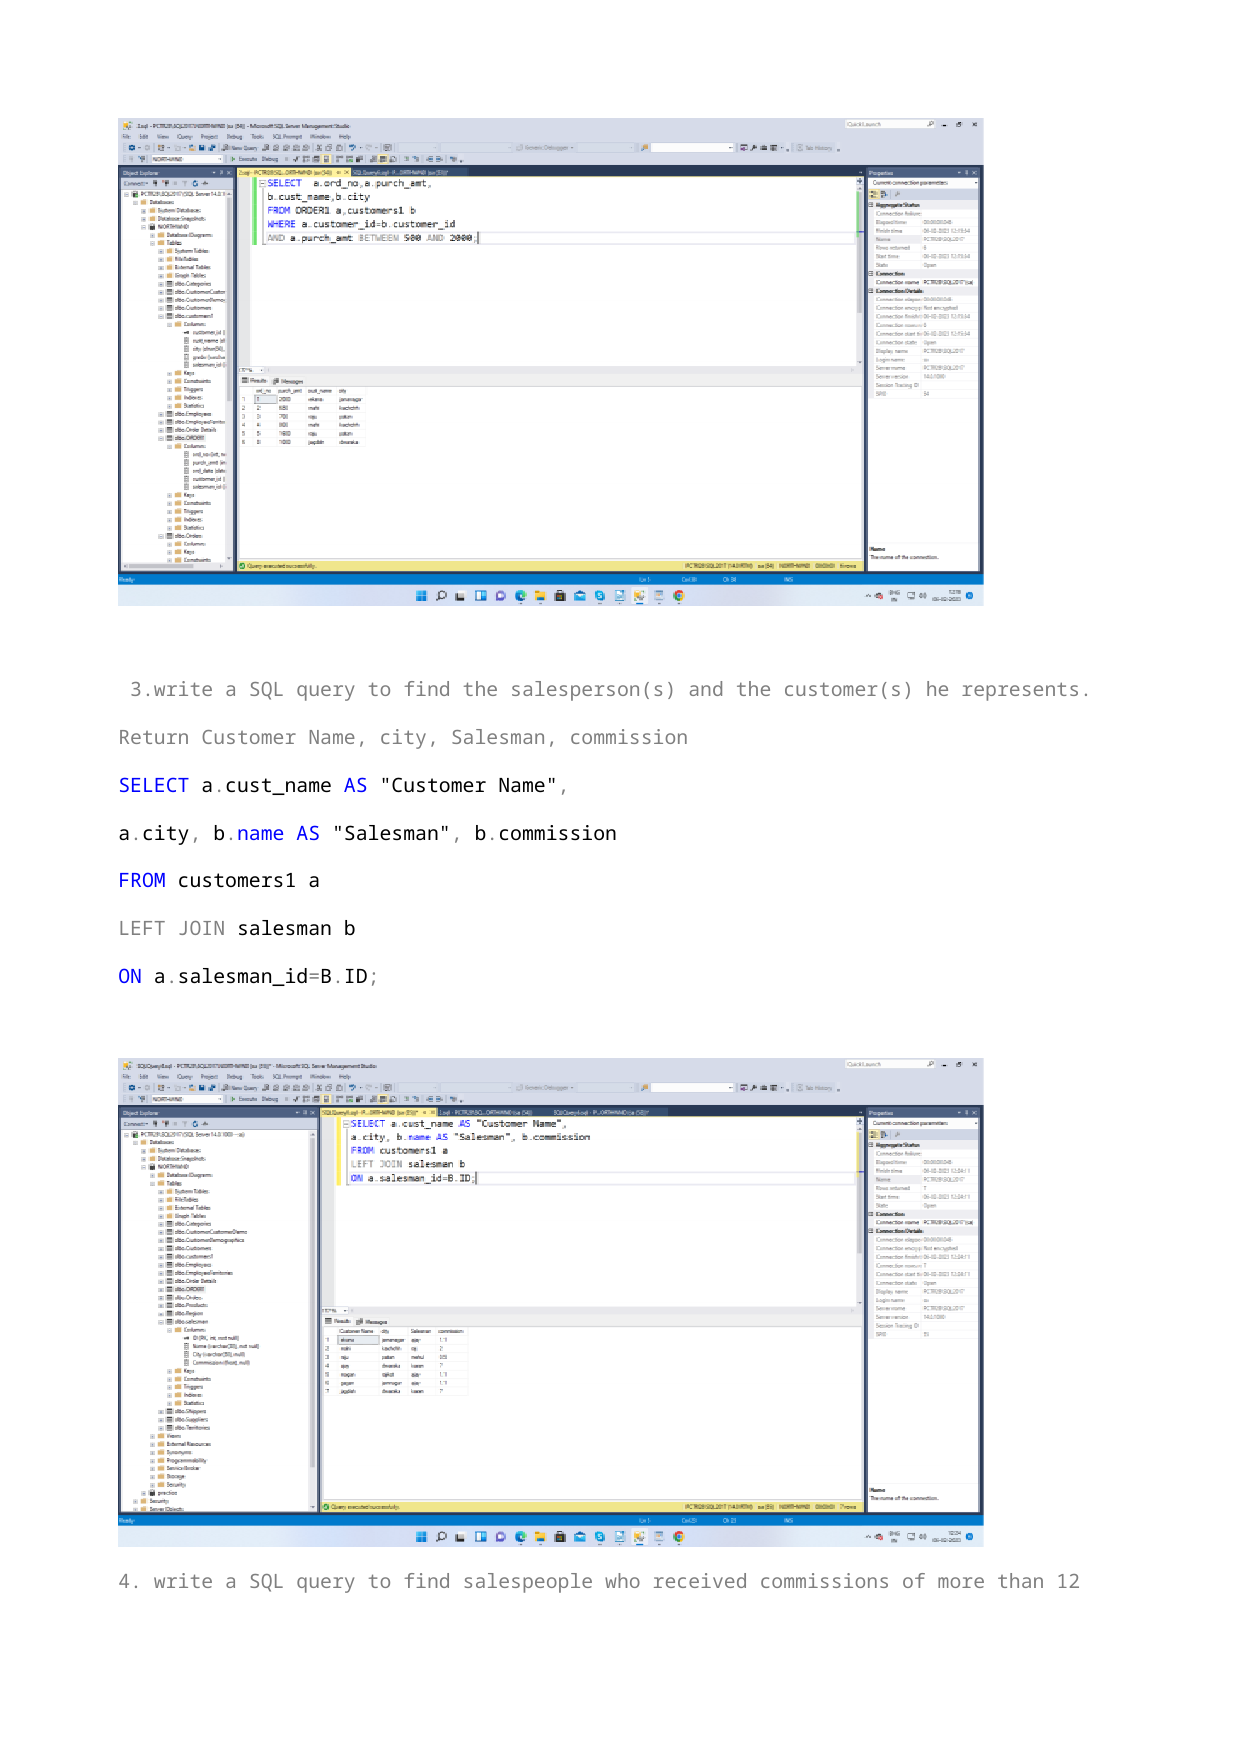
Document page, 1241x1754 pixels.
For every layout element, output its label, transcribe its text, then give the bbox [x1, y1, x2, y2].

text SELECT a.cust_name AS "Customer Name", [118, 771, 1122, 798]
text LEFT JOIN salesman b [118, 914, 1122, 941]
text FROM customers1 a [118, 867, 1122, 893]
text Return Customer Name, city, Salesman, commission [118, 723, 1122, 750]
text a.city, b.name AS "Salesman", b.commission [118, 819, 1122, 846]
text 4. write a SQL query to find salespeople who received commissions of more than 12 [118, 1567, 1122, 1594]
text 3.write a SQL query to find the salesperson(s) and the customer(s) he represents. [118, 675, 1122, 702]
text ON a.salesman_id=B.ID; [118, 962, 1122, 989]
